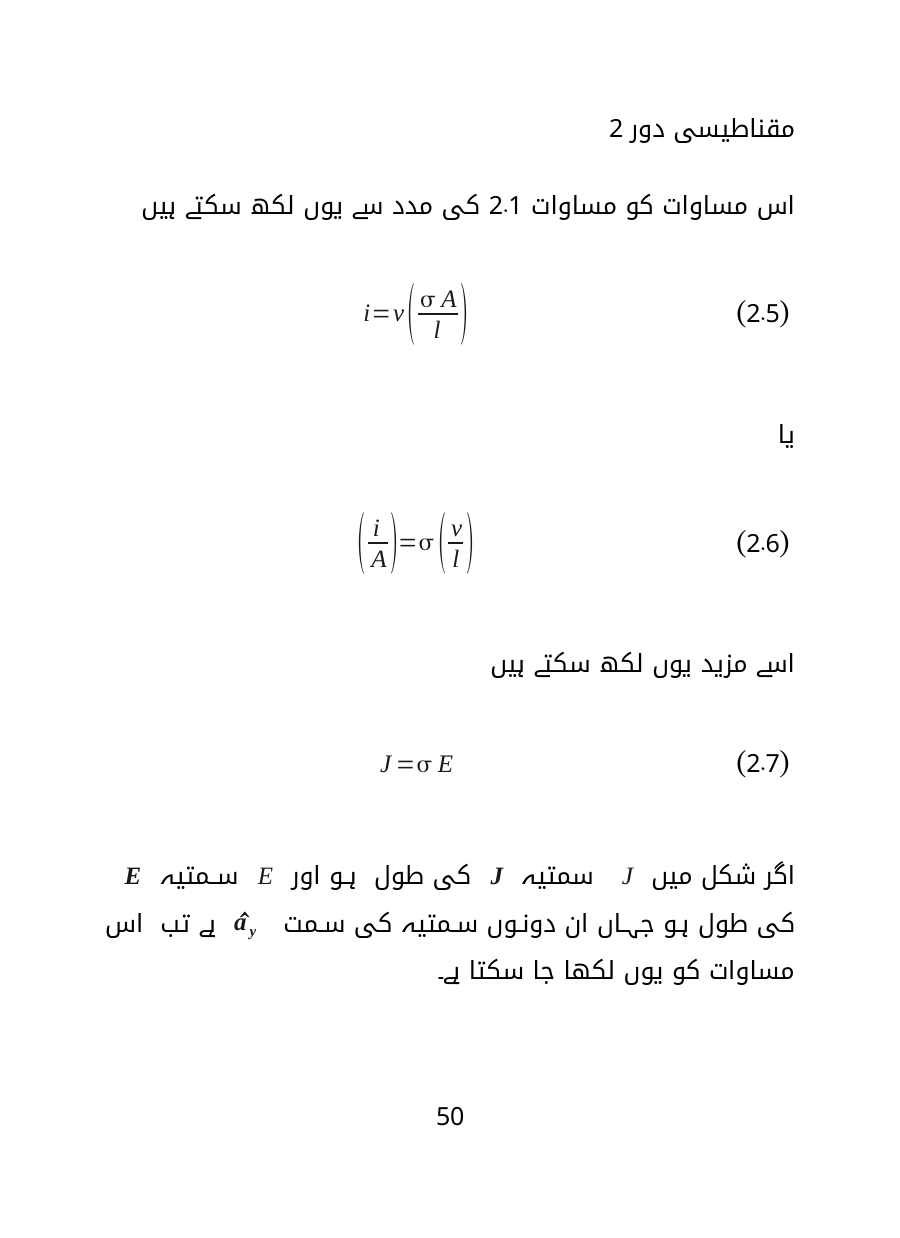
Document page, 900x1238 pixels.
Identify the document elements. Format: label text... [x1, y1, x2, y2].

text اسے مزید یوں لکھ سکتے ہیں [105, 641, 795, 688]
text اگر شکل میں سمتیہکی طول ہو اورسمتیہکی طول ہو جہاں ان دونوں سمتیہ کی سمت ہے تب اس مساوات کو یوں لکھا جا سکتا ہے۔ [105, 853, 795, 995]
text اس مساوات کو مساوات 2.1 کی مدد سے یوں لکھ سکتے ہیں [105, 182, 795, 230]
table_header [105, 276, 718, 365]
table_header [105, 735, 718, 806]
table_header (2.7) [718, 735, 795, 806]
text یا [105, 412, 795, 459]
table_header [105, 506, 718, 594]
table_header (2.5) [718, 276, 795, 365]
table_header (2.6) [718, 506, 795, 594]
